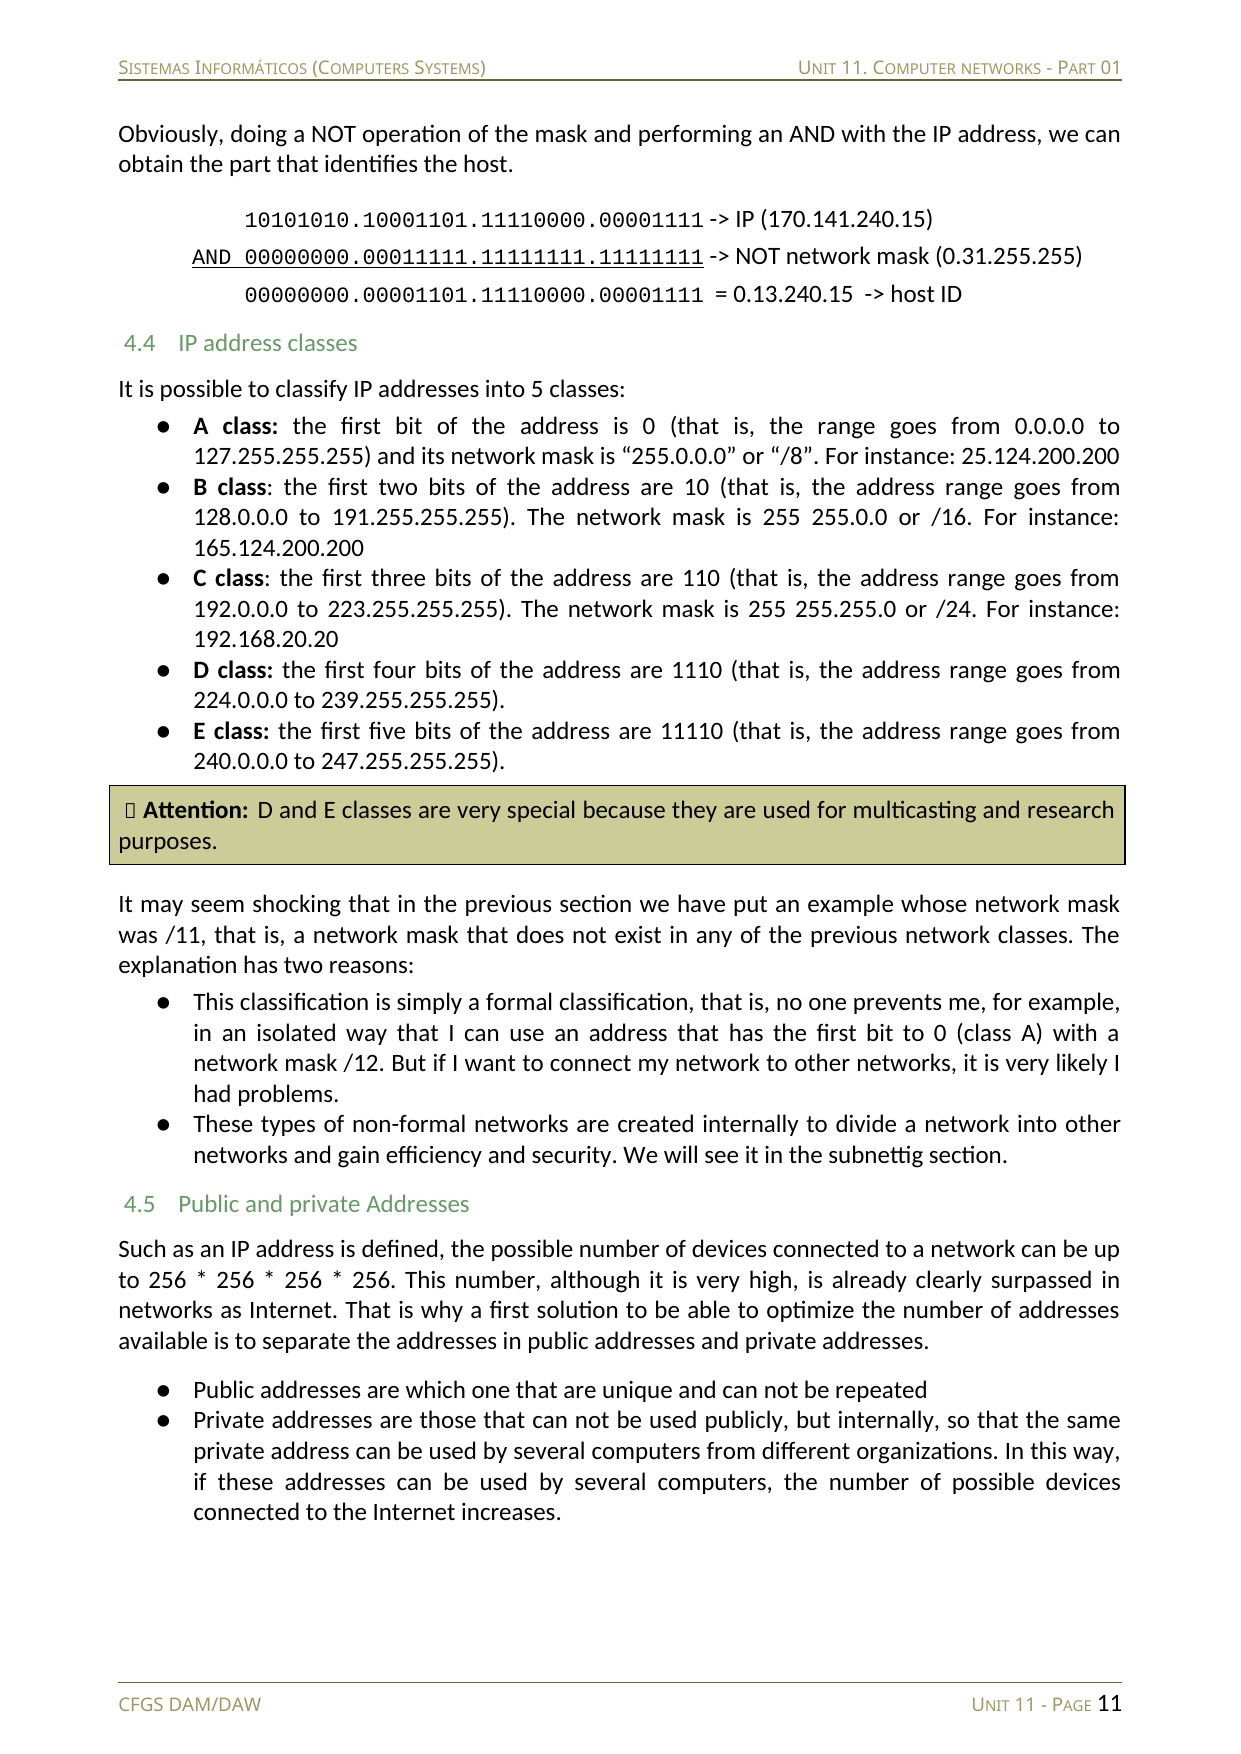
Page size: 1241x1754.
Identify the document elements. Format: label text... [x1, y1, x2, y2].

list Private addresses are those that can not be used publicly, but internally, so that the same private address can be used by several computers from different organizations. In this way, if these addresses can be used by several computers, the number of possible devices connected to the Internet increases. [156, 1404, 1122, 1527]
list B class: the first two bits of the address are 10 (that is, the address range goes from 128.0.0.0 to 191.255.255.255). The network mask is 255 255.0.0 or /16. For instance: 165.124.200.200 [156, 471, 1122, 562]
subtitle Public and private Addresses [118, 1188, 1122, 1219]
text Such as an IP address is defined, the possible number of devices connected to a network can be up to 256 * 256 * 256 * 256. This number, although it is very high, is already clearly surpassed in networks as Internet. That is why a first solution to be able to optimize the number of addresses available is to separate the addresses in public addresses and private addresses. [118, 1234, 1122, 1356]
subtitle IP address classes [118, 327, 1122, 358]
list This classification is simply a formal classification, that is, no one prevents me, for example, in an isolated way that I can use an address that has the first bit to 0 (class A) with a network mask /12. But if I want to connect my network to other networks, it is very likely I had problems. [156, 986, 1122, 1108]
list D class: the first four bits of the address are 1110 (that is, the address range goes from 224.0.0.0 to 239.255.255.255). [156, 654, 1122, 715]
list These types of non-formal networks are created internally to divide a network into other networks and gain efficiency and security. We will see it in the subnettig section. [156, 1108, 1122, 1169]
text ❕ Attention: D and E classes are very special because they are used for multicasting and research purposes. [110, 786, 1124, 864]
text AND 00000000.00011111.11111111.11111111 -> NOT network mask (0.31.255.255) [192, 241, 1122, 271]
text It may seem shocking that in the previous section we have put an example whose network mask was /11, that is, a network mask that does not exist in any of the previous network classes. The explanation has two reasons: [118, 888, 1122, 980]
list Public addresses are which one that are unique and can not be repeated [156, 1374, 1122, 1404]
text 10101010.10001101.11110000.00001111 -> IP (170.141.240.15) [192, 203, 1122, 234]
list E class: the first five bits of the address are 11110 (that is, the address range goes from 240.0.0.0 to 247.255.255.255). [156, 715, 1122, 776]
list C class: the first three bits of the address are 110 (that is, the address range goes from 192.0.0.0 to 223.255.255.255). The network mask is 255 255.255.0 or /24. For instance: 192.168.20.20 [156, 562, 1122, 654]
text It is possible to classify IP addresses into 5 classes: [118, 373, 1122, 403]
list A class: the first bit of the address is 0 (that is, the range goes from 0.0.0.0 to 127.255.255.255) and its network mask is “255.0.0.0” or “/8”. For instance: 25.124.200.200 [156, 410, 1122, 471]
text 00000000.00001101.11110000.00001111 = 0.13.240.15 -> host ID [192, 278, 1122, 309]
text Obviously, doing a NOT operation of the mask and performing an AND with the IP address, we can obtain the part that identifies the host. [118, 118, 1122, 179]
